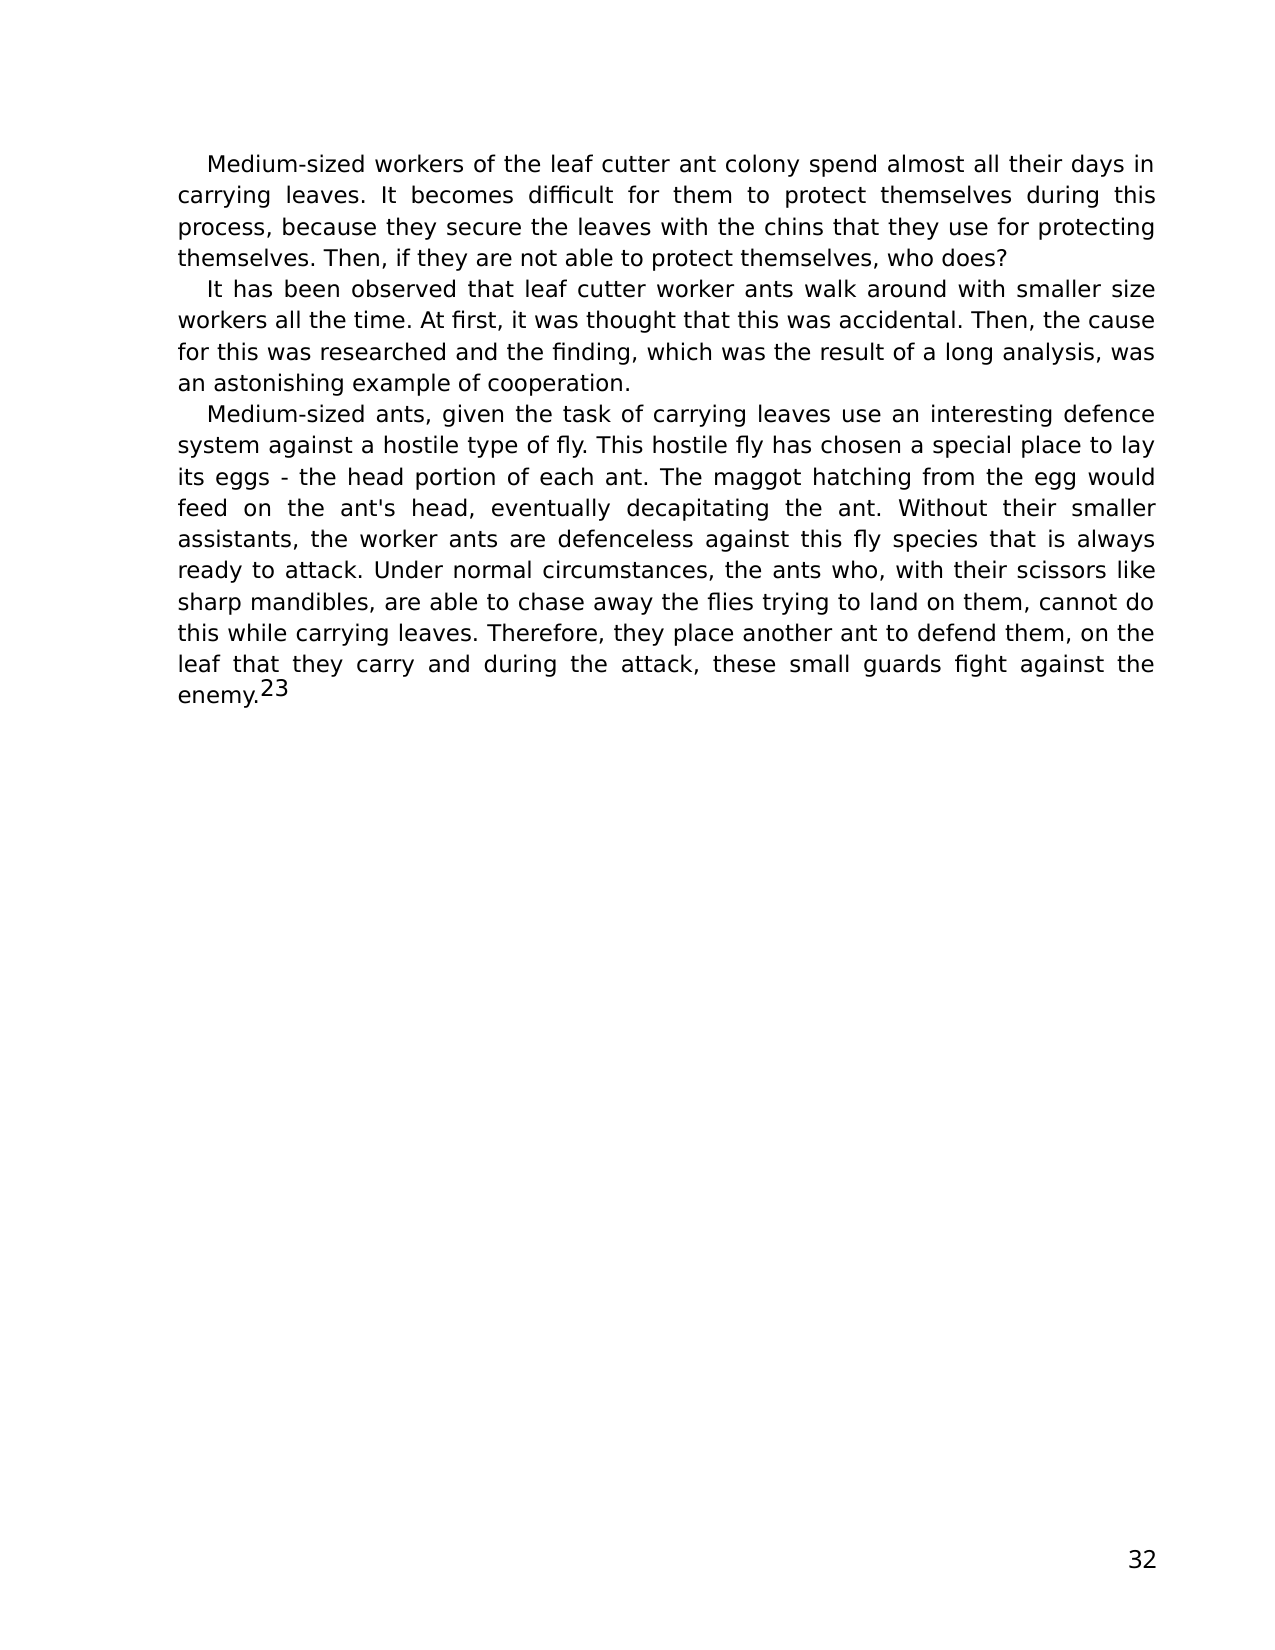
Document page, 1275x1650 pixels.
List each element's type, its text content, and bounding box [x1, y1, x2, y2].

text Medium-sized workers of the leaf cutter ant colony spend almost all their days in carrying leaves. It becomes difficult for them to protect themselves during this process, because they secure the leaves with the chins that they use for protecting themselves. Then, if they are not able to protect themselves, who does? [177, 148, 1157, 273]
text It has been observed that leaf cutter worker ants walk around with smaller size workers all the time. At first, it was thought that this was accidental. Then, the cause for this was researched and the finding, which was the result of a long analysis, was an astonishing example of cooperation. [177, 273, 1157, 398]
text Medium-sized ants, given the task of carrying leaves use an interesting defence system against a hostile type of fly. This hostile fly has chosen a special place to lay its eggs - the head portion of each ant. The maggot hatching from the egg would feed on the ant's head, eventually decapitating the ant. Without their smaller assistants, the worker ants are defenceless against this fly species that is always ready to attack. Under normal circumstances, the ants who, with their scissors like sharp mandibles, are able to chase away the flies trying to land on them, cannot do this while carrying leaves. Therefore, they place another ant to defend them, on the leaf that they carry and during the attack, these small guards fight against the enemy.23 [177, 398, 1157, 710]
